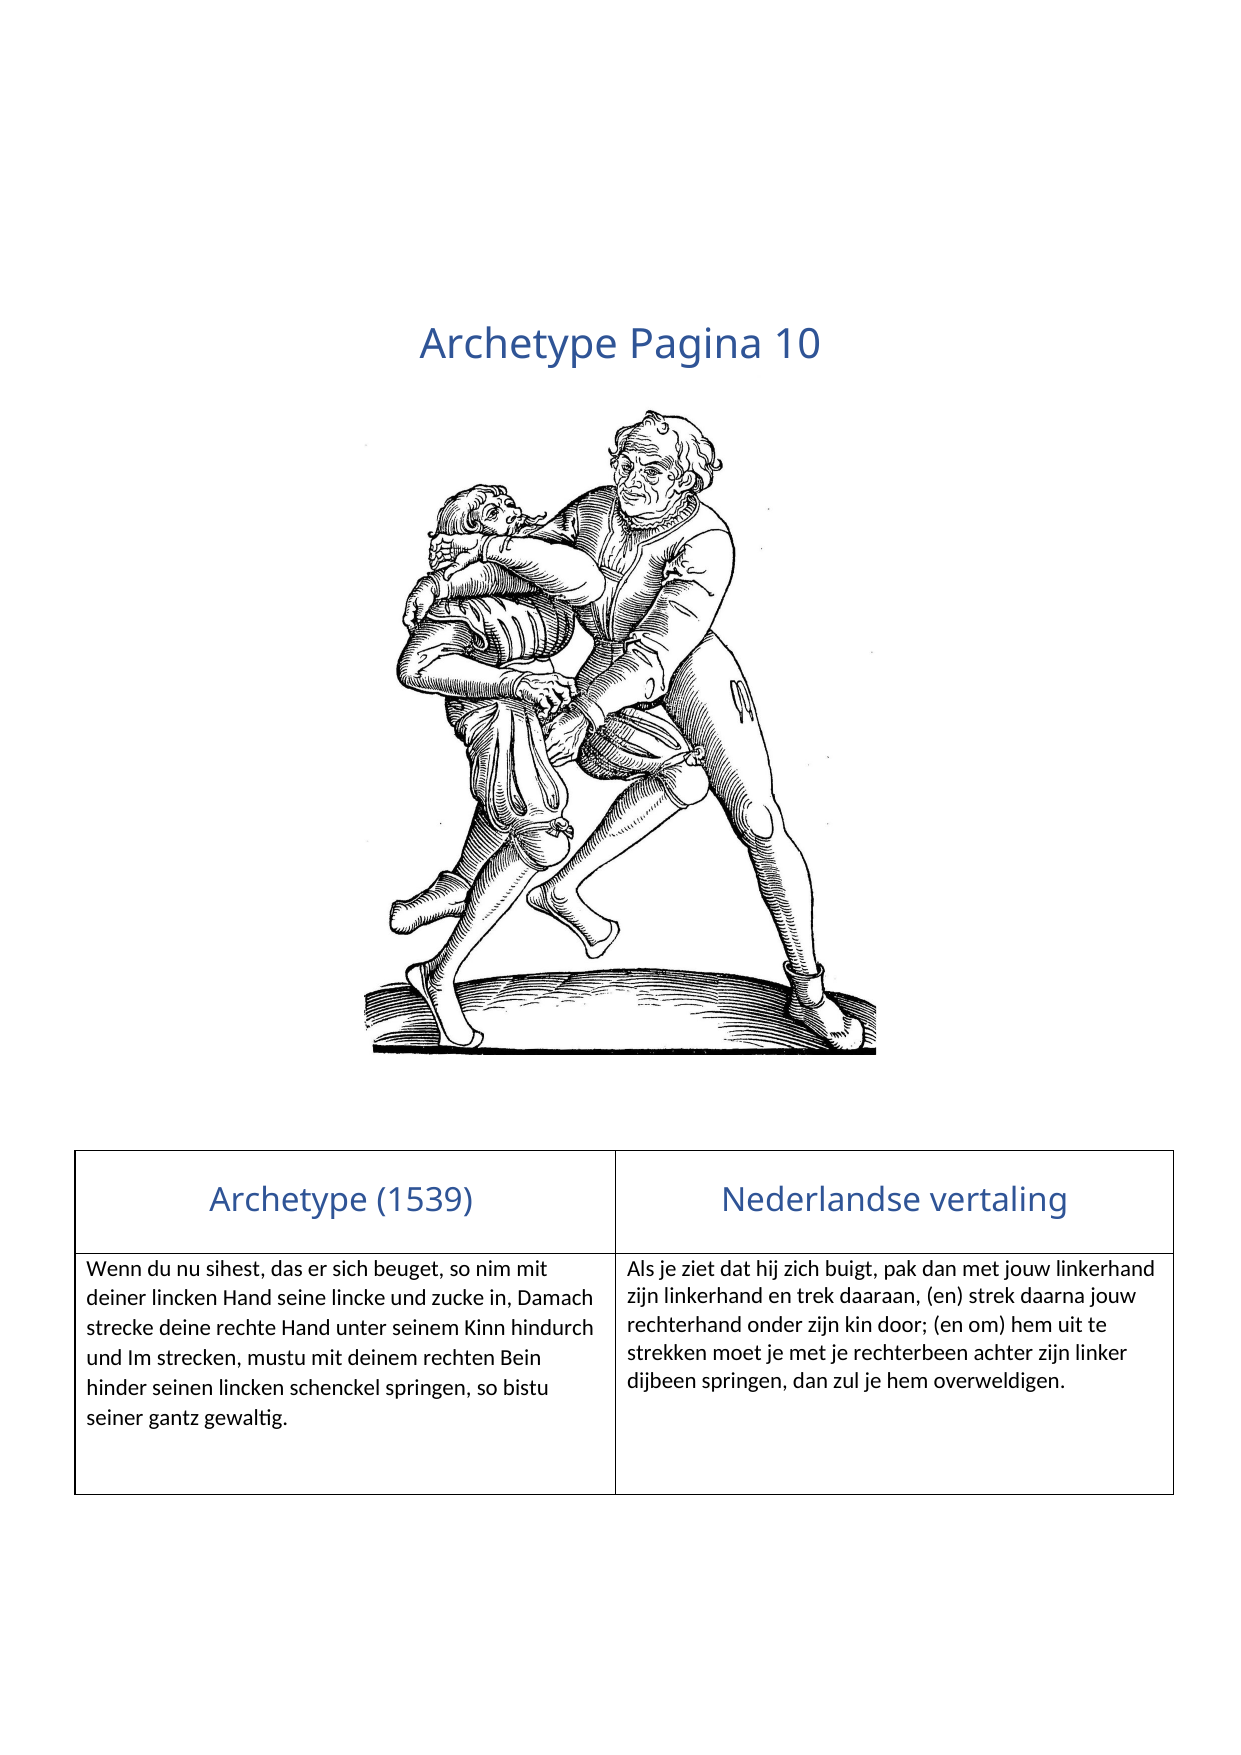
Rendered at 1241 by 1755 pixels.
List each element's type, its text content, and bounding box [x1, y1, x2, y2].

table_cell Wenn du nu sihest, das er sich beuget, so nim mit deiner lincken Hand seine lincke und zucke in, Damach strecke deine rechte Hand unter seinem Kinn hindurch und Im strecken, mustu mit deinem rechten Bein hinder seinen lincken schenckel springen, so bistu seiner gantz gewaltig. [76, 1254, 615, 1494]
picture [364, 375, 877, 1055]
subtitle Archetype Pagina 10 [75, 314, 1165, 371]
table_header Archetype (1539) [76, 1151, 615, 1253]
table_cell Als je ziet dat hij zich buigt, pak dan met jouw linkerhand zijn linkerhand en trek daaraan, (en) strek daarna jouw rechterhand onder zijn kin door; (en om) hem uit te strekken moet je met je rechterbeen achter zijn linker dijbeen springen, dan zul je hem overweldigen. [616, 1254, 1173, 1494]
table_header Nederlandse vertaling [616, 1151, 1173, 1253]
